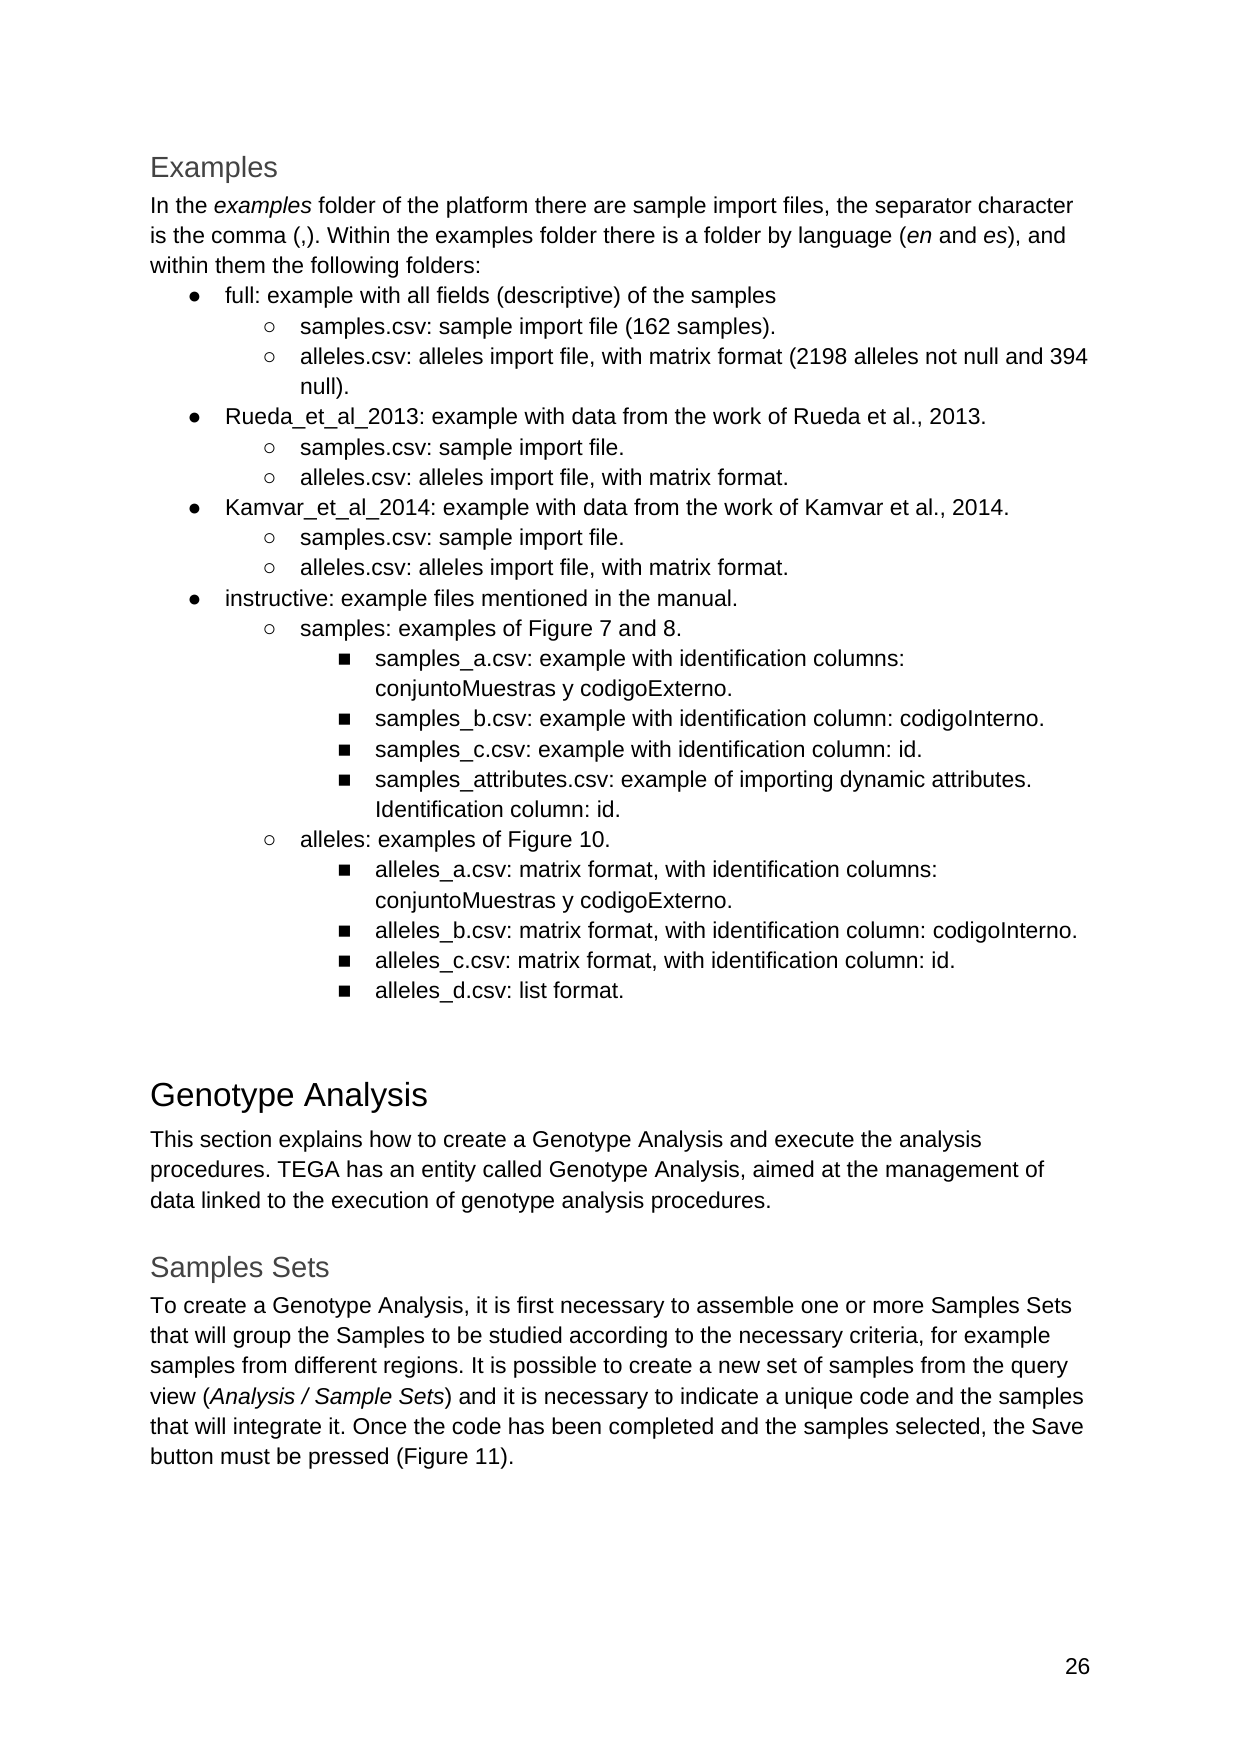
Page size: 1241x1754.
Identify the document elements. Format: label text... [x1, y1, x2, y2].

list alleles_b.csv: matrix format, with identification column: codigoInterno. [337, 917, 1090, 943]
list alleles_a.csv: matrix format, with identification columns: conjuntoMuestras y codigoExterno. [337, 856, 1090, 913]
list alleles.csv: alleles import file, with matrix format. [262, 554, 1090, 581]
list alleles_c.csv: matrix format, with identification column: id. [337, 947, 1090, 973]
list samples_a.csv: example with identification columns: conjuntoMuestras y codigoExterno. [337, 645, 1090, 702]
subtitle Genotype Analysis [150, 1075, 1090, 1114]
text To create a Genotype Analysis, it is first necessary to assemble one or more Samples Sets that will group the Samples to be studied according to the necessary criteria, for example samples from different regions. It is possible to create a new set of samples from the query view (Analysis / Sample Sets) and it is necessary to indicate a unique code and the samples that will integrate it. Once the code has been completed and the samples selected, the Save button must be pressed (Figure 11). [150, 1292, 1090, 1469]
list samples_attributes.csv: example of importing dynamic attributes. Identification column: id. [337, 766, 1090, 822]
list samples.csv: sample import file (162 samples). [262, 313, 1090, 339]
list instructive: example files mentioned in the manual. [187, 584, 1090, 611]
list alleles_d.csv: list format. [337, 977, 1090, 1004]
list Kamvar_et_al_2014: example with data from the work of Kamvar et al., 2014. [187, 494, 1090, 520]
list full: example with all fields (descriptive) of the samples [187, 282, 1090, 309]
list samples: examples of Figure 7 and 8. [262, 615, 1090, 641]
list alleles: examples of Figure 10. [262, 826, 1090, 853]
list samples_b.csv: example with identification column: codigoInterno. [337, 705, 1090, 732]
list alleles.csv: alleles import file, with matrix format. [262, 464, 1090, 490]
list samples.csv: sample import file. [262, 524, 1090, 551]
text This section explains how to create a Genotype Analysis and execute the analysis procedures. TEGA has an entity called Genotype Analysis, aimed at the management of data linked to the execution of genotype analysis procedures. [150, 1126, 1090, 1213]
subtitle Examples [150, 150, 1090, 183]
text In the examples folder of the platform there are sample import files, the separator character is the comma (,). Within the examples folder there is a folder by language (en and es), and within them the following folders: [150, 192, 1090, 279]
list samples.csv: sample import file. [262, 433, 1090, 460]
list alleles.csv: alleles import file, with matrix format (2198 alleles not null and 394 null). [262, 343, 1090, 399]
subtitle Samples Sets [150, 1250, 1090, 1284]
list Rueda_et_al_2013: example with data from the work of Rueda et al., 2013. [187, 403, 1090, 430]
list samples_c.csv: example with identification column: id. [337, 736, 1090, 762]
